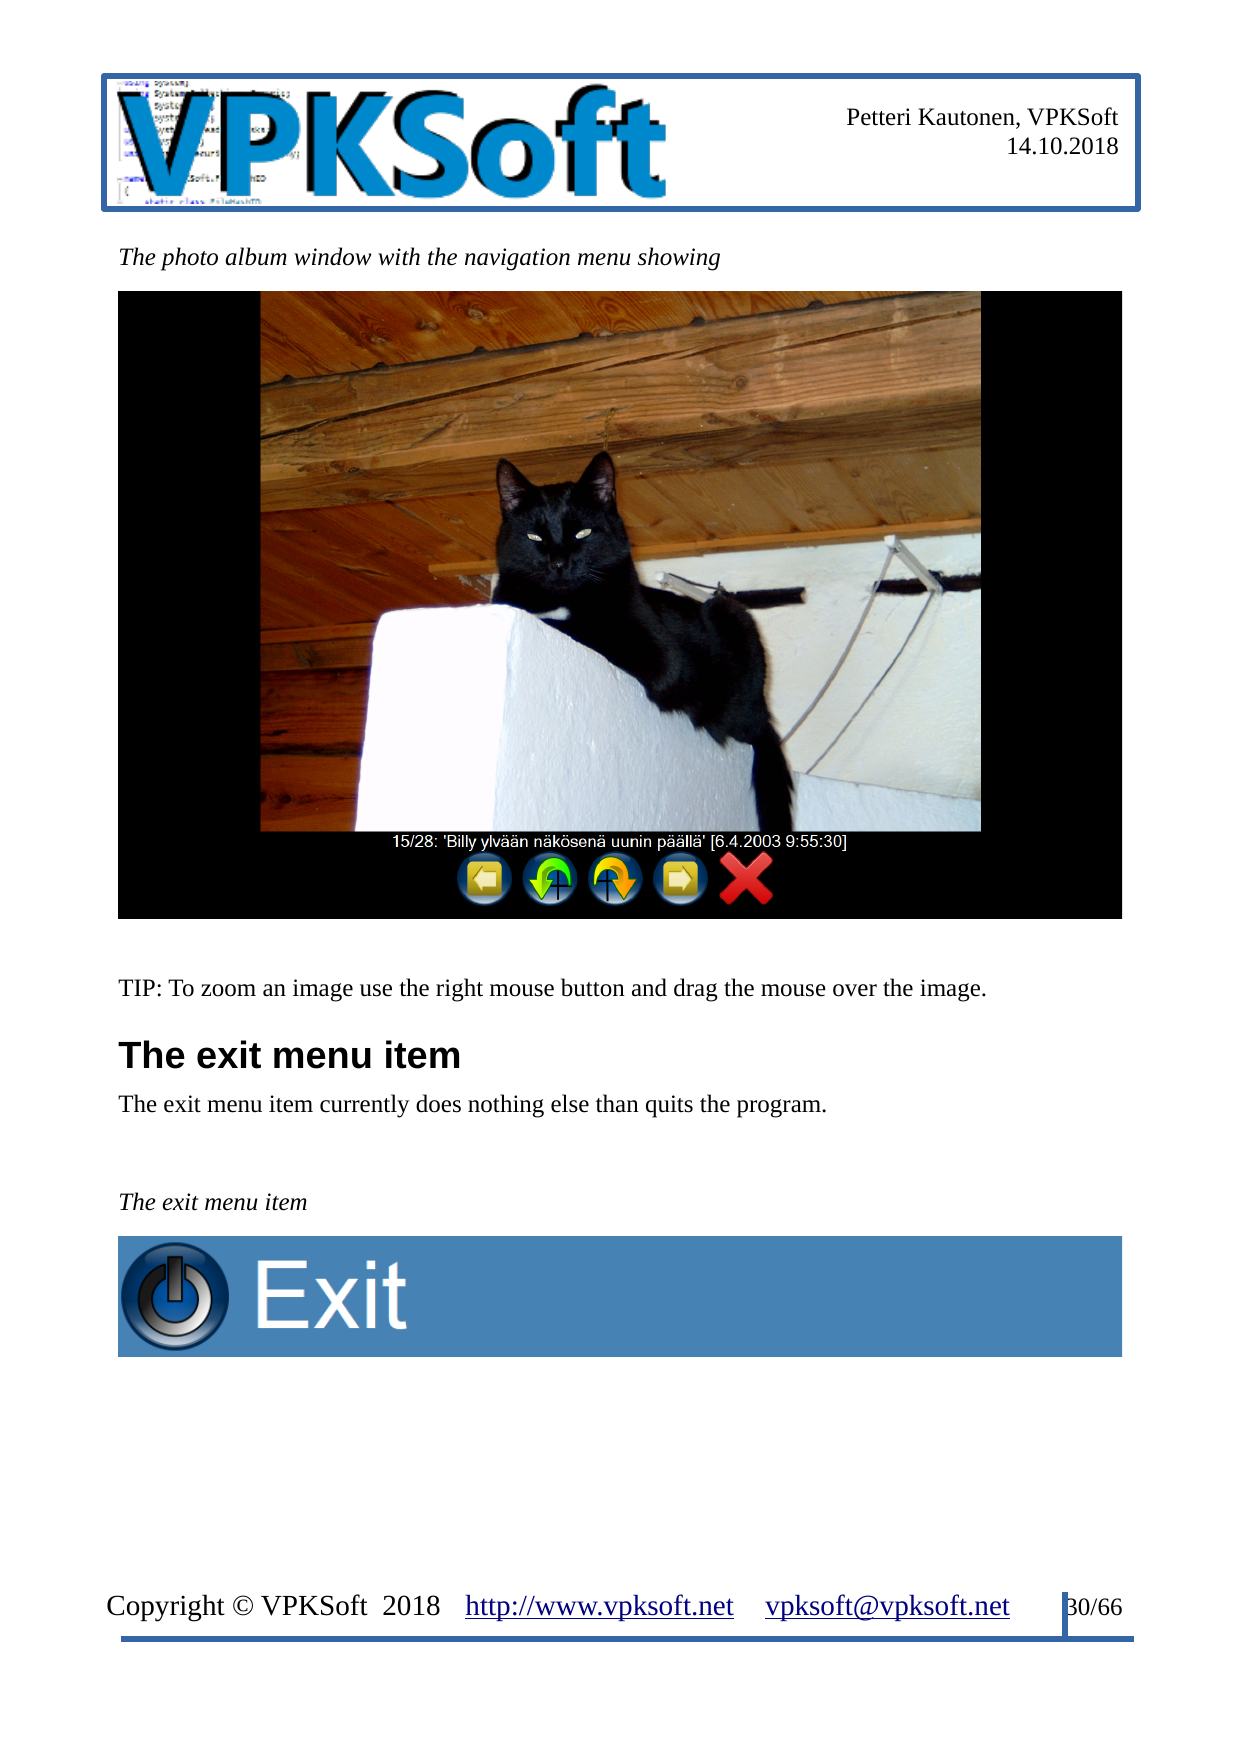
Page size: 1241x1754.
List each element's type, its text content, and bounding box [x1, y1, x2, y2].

text TIP: To zoom an image use the right mouse button and drag the mouse over the image. [118, 973, 1122, 1002]
picture [118, 1236, 1123, 1357]
text The exit menu item currently does nothing else than quits the program. [118, 1089, 1122, 1118]
subtitle The exit menu item [118, 1033, 1122, 1076]
picture [118, 291, 1123, 919]
text The exit menu item [118, 1187, 1122, 1216]
picture [116, 81, 672, 204]
text The photo album window with the navigation menu showing [118, 242, 1122, 271]
